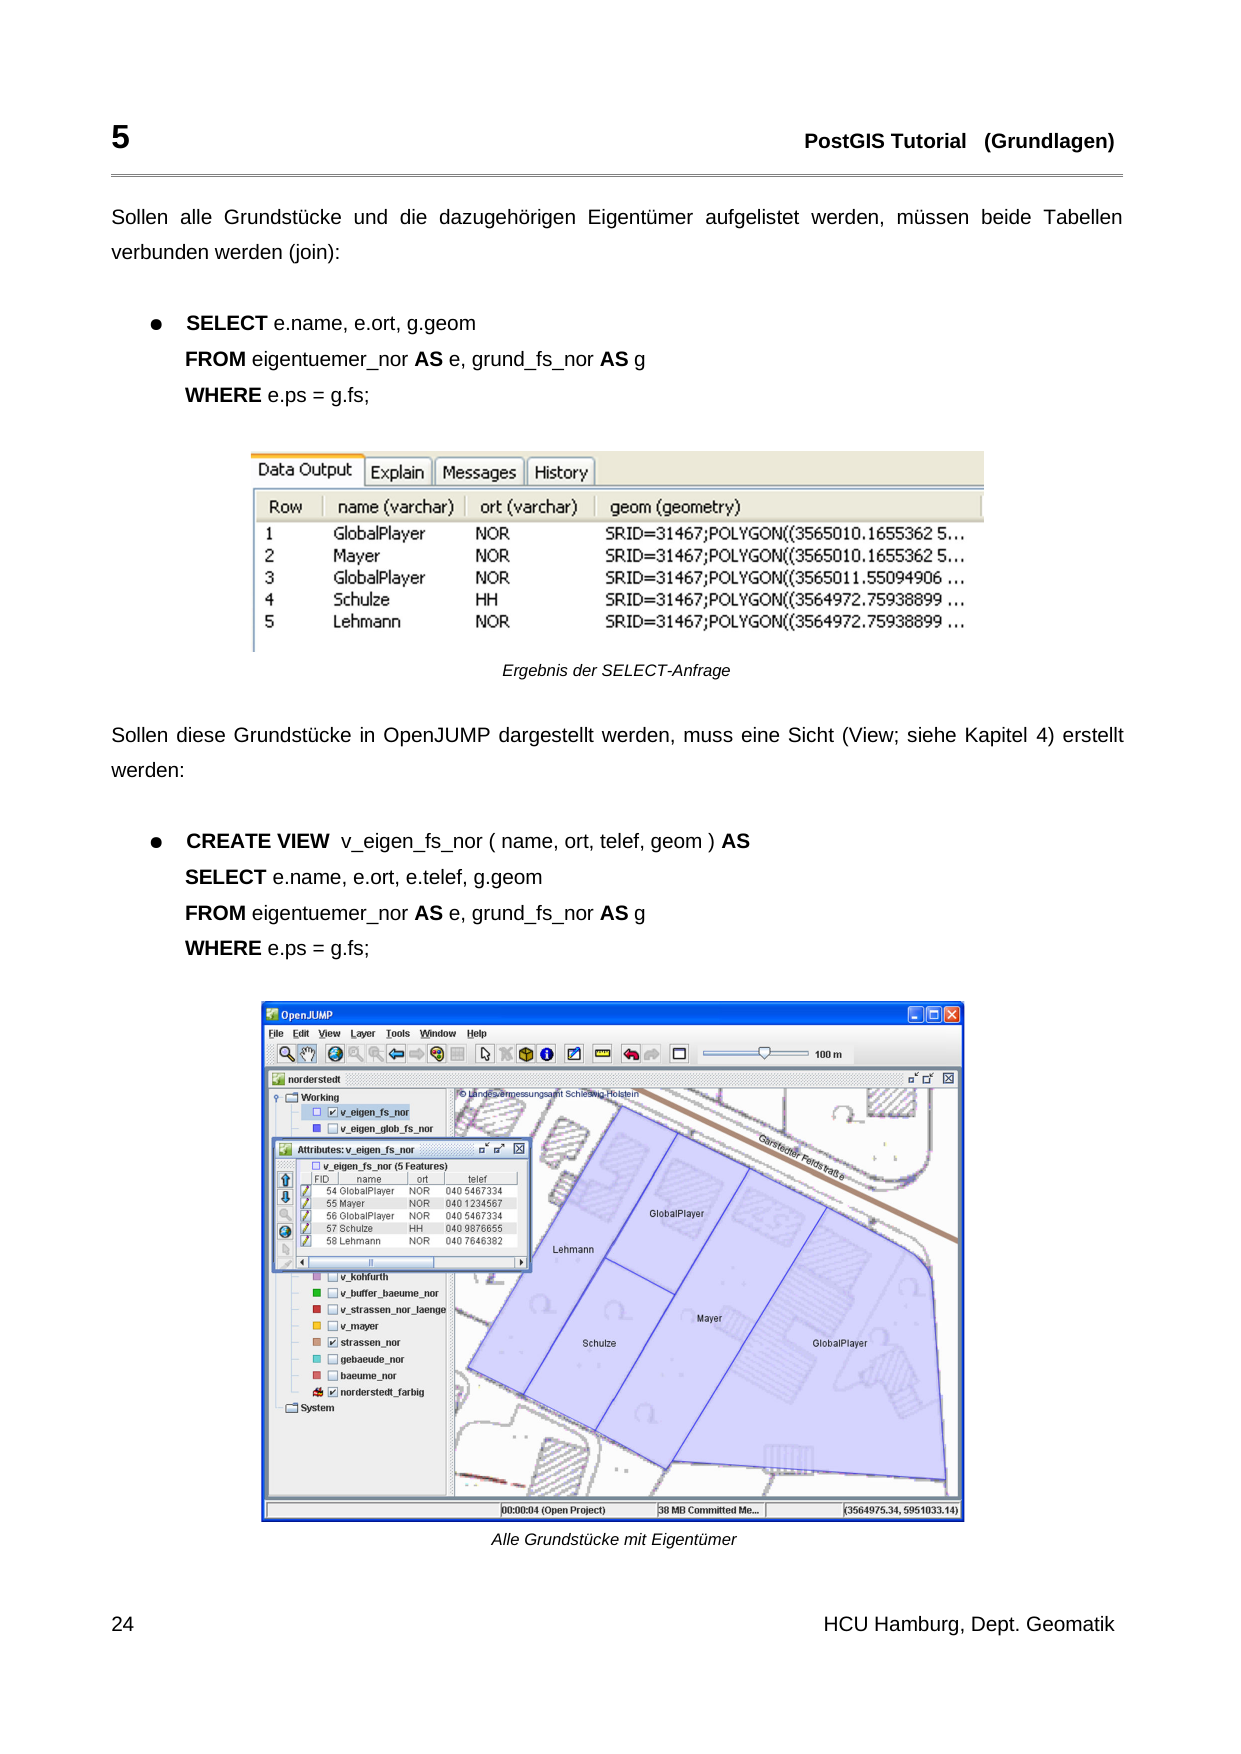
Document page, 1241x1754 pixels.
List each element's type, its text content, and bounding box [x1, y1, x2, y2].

text Sollen diese Grundstücke in OpenJUMP dargestellt werden, muss eine Sicht (View; siehe Kapitel 4) erstellt werden: [111, 723, 1123, 782]
text WHERE e.ps = g.fs; [185, 937, 1123, 960]
text FROM eigentuemer_nor AS e, grund_fs_nor AS g [185, 348, 1123, 371]
text WHERE e.ps = g.fs; [185, 383, 1123, 407]
picture [250, 451, 984, 652]
text Sollen alle Grundstücke und die dazugehörigen Eigentümer aufgelistet werden, müssen beide Tabellen verbunden werden (join): [111, 206, 1123, 264]
text SELECT e.name, e.ort, e.telef, g.geom [185, 866, 1123, 889]
list CREATE VIEW v_eigen_fs_nor ( name, ort, telef, geom ) AS [148, 830, 1123, 853]
picture [261, 1001, 965, 1522]
text Alle Grundstücke mit Eigentümer [111, 1008, 1123, 1549]
list SELECT e.name, e.ort, g.geom [148, 312, 1123, 335]
text FROM eigentuemer_nor AS e, grund_fs_nor AS g [185, 901, 1123, 924]
text Ergebnis der SELECT-Anfrage [111, 455, 1123, 680]
